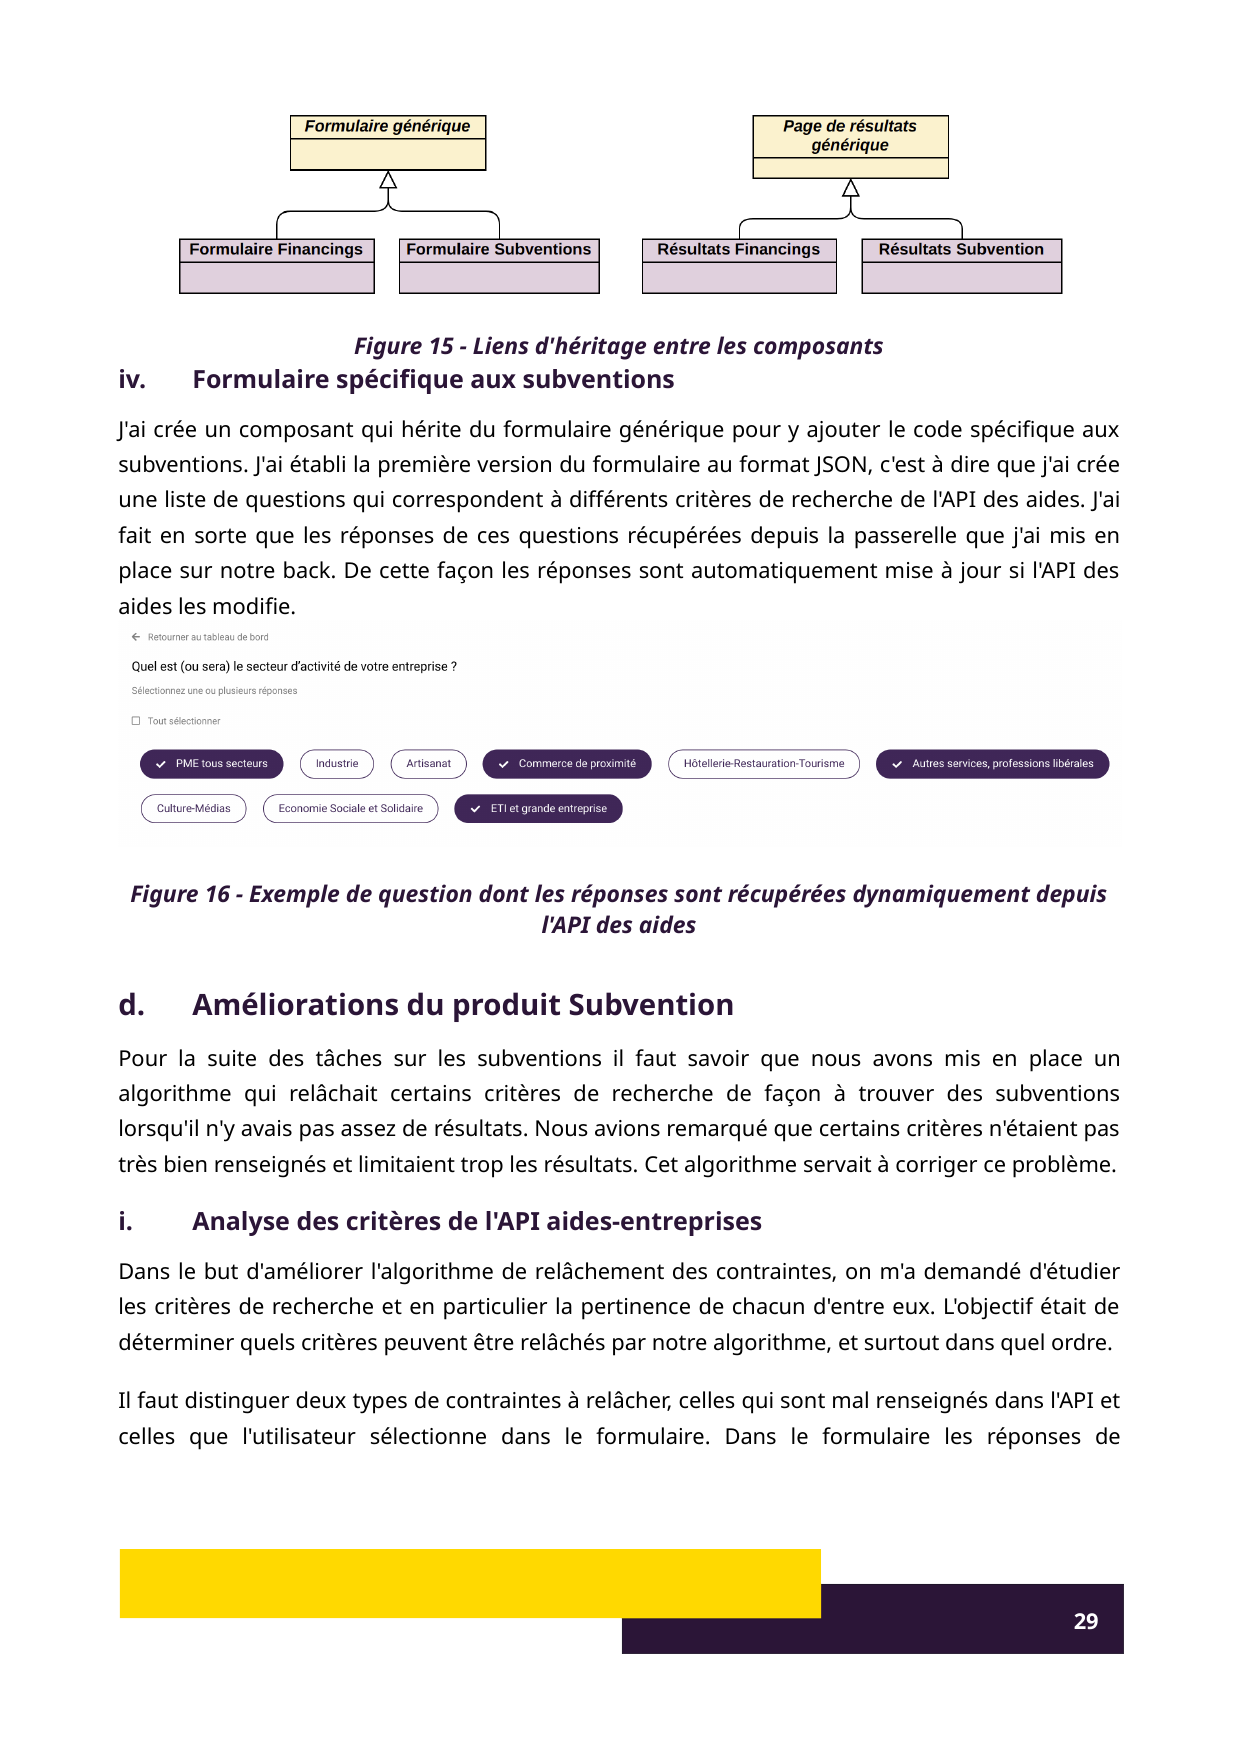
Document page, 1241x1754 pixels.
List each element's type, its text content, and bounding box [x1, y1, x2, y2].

subtitle iv. Formulaire spécifique aux subventions [118, 118, 1122, 396]
picture [118, 620, 1123, 847]
text J'ai crée un composant qui hérite du formulaire générique pour y ajouter le code spécifique aux subventions. J'ai établi la première version du formulaire au format JSON, c'est à dire que j'ai crée une liste de questions qui correspondent à différents critères de recherche de l'API des aides. J'ai fait en sorte que les réponses de ces questions récupérées depuis la passerelle que j'ai mis en place sur notre back. De cette façon les réponses sont automatiquement mise à jour si l'API des aides les modifie. [118, 408, 1122, 620]
text Figure 16 - Exemple de question dont les réponses sont récupérées dynamiquement depuis l'API des aides [118, 877, 1122, 940]
picture [168, 105, 1073, 299]
subtitle i. Analyse des critères de l'API aides-entreprises [118, 1202, 1122, 1238]
text Dans le but d'améliorer l'algorithme de relâchement des contraintes, on m'a demandé d'étudier les critères de recherche et en particulier la pertinence de chacun d'entre eux. L'objectif était de déterminer quels critères peuvent être relâchés par notre algorithme, et surtout dans quel ordre. [118, 1250, 1122, 1356]
text Il faut distinguer deux types de contraintes à relâcher, celles qui sont mal renseignés dans l'API et celles que l'utilisateur sélectionne dans le formulaire. Dans le formulaire les réponses de [118, 1380, 1122, 1451]
text Figure 15 - Liens d'héritage entre les composants [168, 330, 1072, 361]
text Pour la suite des tâches sur les subventions il faut savoir que nous avons mis en place un algorithme qui relâchait certains critères de recherche de façon à trouver des subventions lorsqu'il n'y avais pas assez de résultats. Nous avions remarqué que certains critères n'étaient pas très bien renseignés et limitaient trop les résultats. Cet algorithme servait à corriger ce problème. [118, 1037, 1122, 1178]
subtitle d. Améliorations du produit Subvention [118, 984, 1122, 1024]
picture [119, 1549, 1124, 1654]
